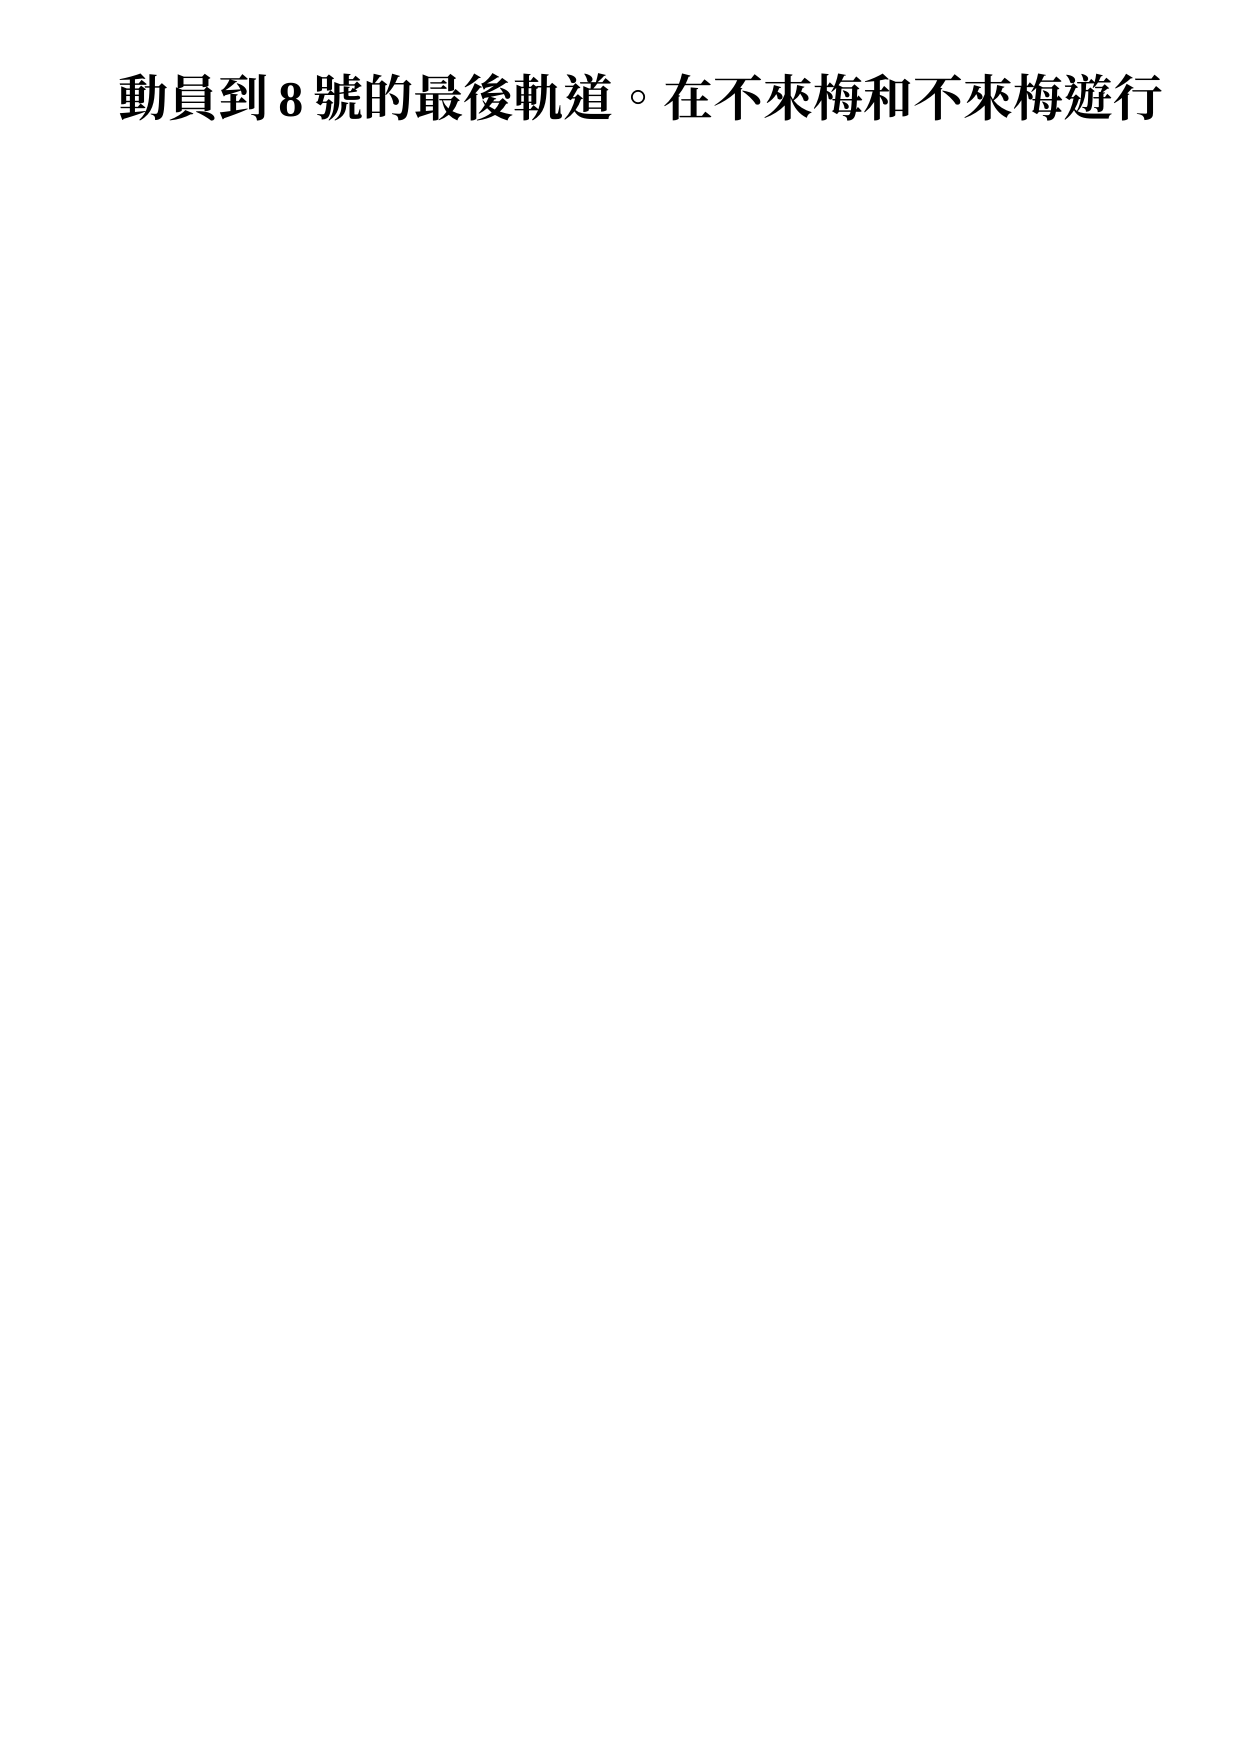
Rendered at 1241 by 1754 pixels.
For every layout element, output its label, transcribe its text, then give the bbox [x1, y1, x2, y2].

subtitle 動員到8號的最後軌道。在不來梅和不來梅遊行 [118, 59, 1181, 131]
